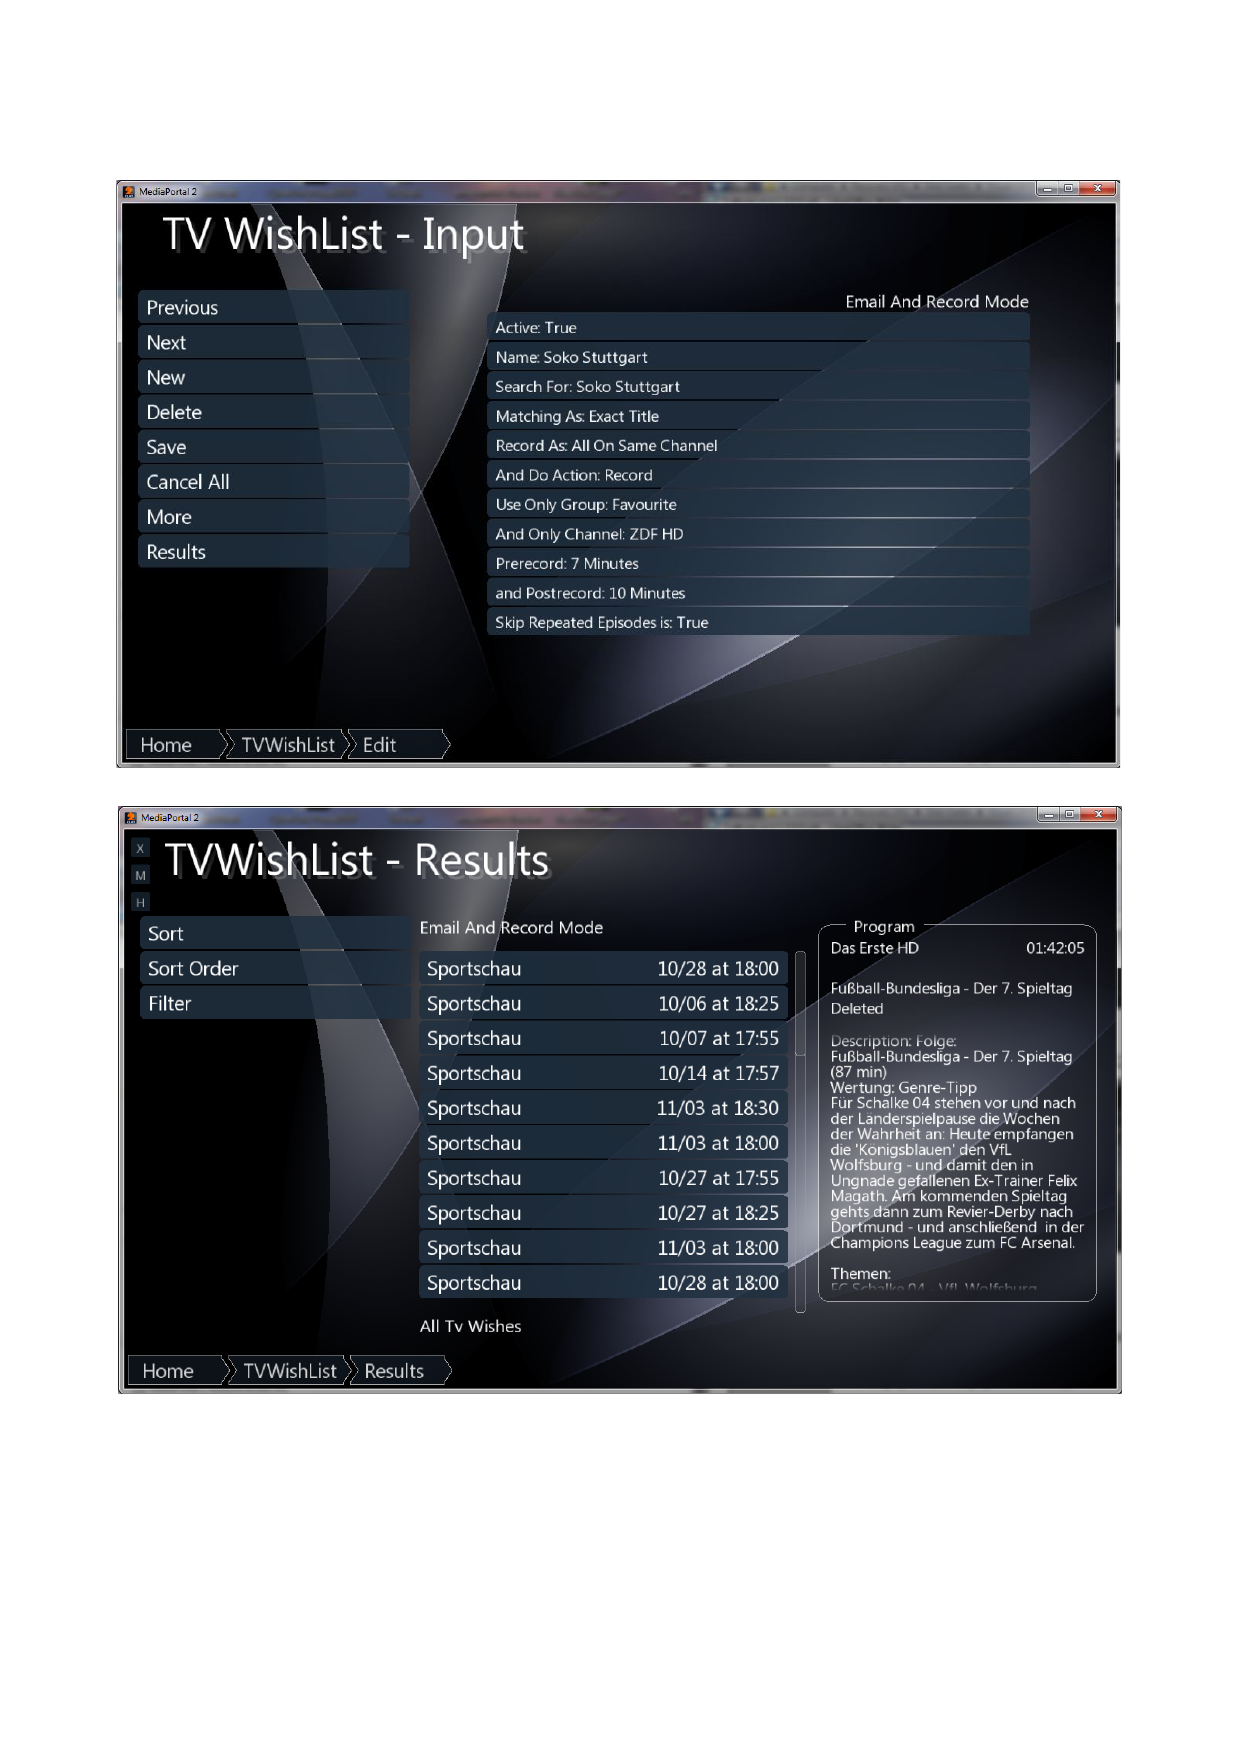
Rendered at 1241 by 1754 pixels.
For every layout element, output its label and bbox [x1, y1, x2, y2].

picture [116, 180, 1121, 768]
picture [118, 806, 1122, 1394]
